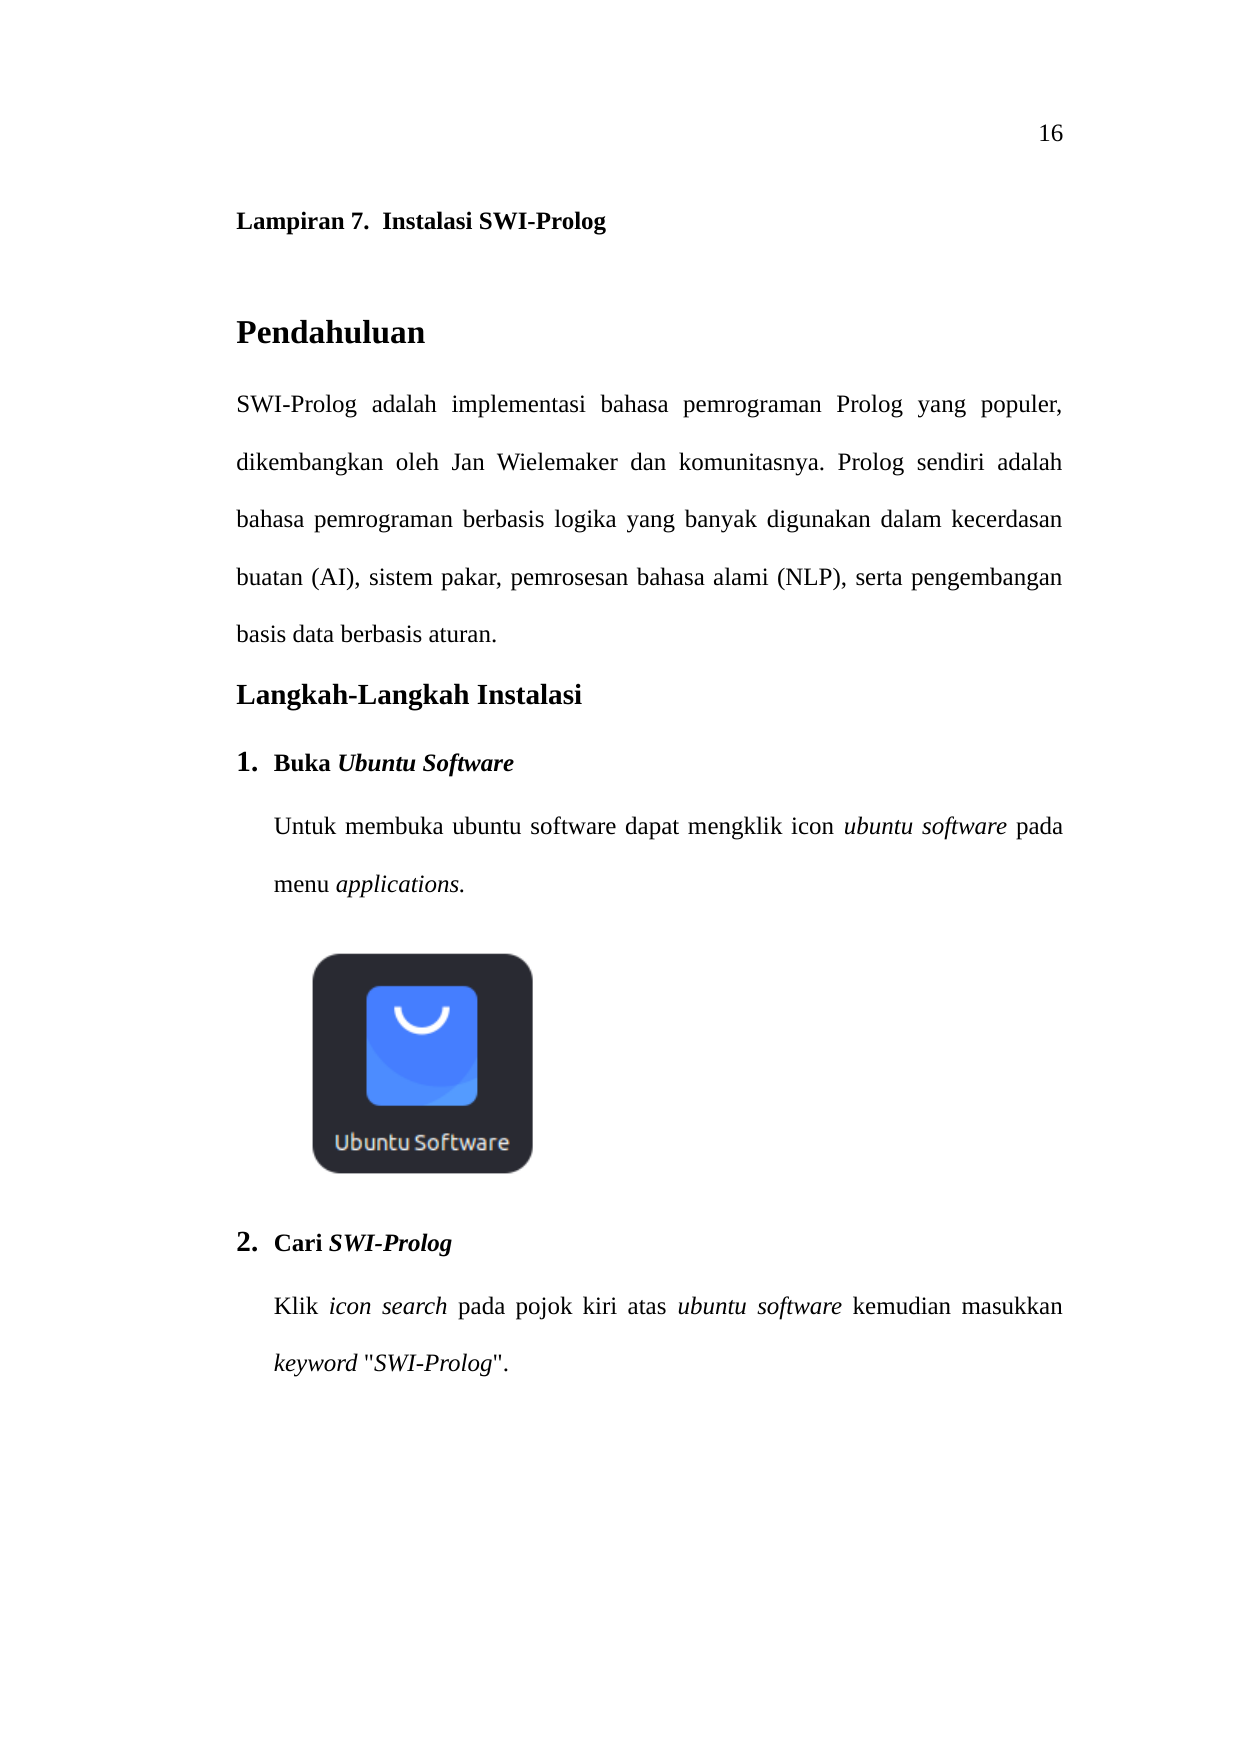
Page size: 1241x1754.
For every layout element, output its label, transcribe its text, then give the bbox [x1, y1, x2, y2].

subtitle Instalasi SWI-Prolog [236, 206, 1063, 235]
text Langkah-Langkah Instalasi [236, 677, 1063, 711]
text Pendahuluan [236, 313, 1063, 351]
list Untuk membuka ubuntu software dapat mengklik icon ubuntu software pada menu applications. [236, 811, 1063, 897]
list Buka Ubuntu Software [236, 744, 1063, 778]
list Klik icon search pada pojok kiri atas ubuntu software kemudian masukkan keyword "SWI-Prolog". [236, 1291, 1063, 1377]
text SWI-Prolog adalah implementasi bahasa pemrograman Prolog yang populer, dikembangkan oleh Jan Wielemaker dan komunitasnya. Prolog sendiri adalah bahasa pemrograman berbasis logika yang banyak digunakan dalam kecerdasan buatan (AI), sistem pakar, pemrosesan bahasa alami (NLP), serta pengembangan basis data berbasis aturan. [236, 389, 1063, 648]
list Cari SWI-Prolog [236, 1224, 1063, 1257]
picture [276, 929, 573, 1192]
